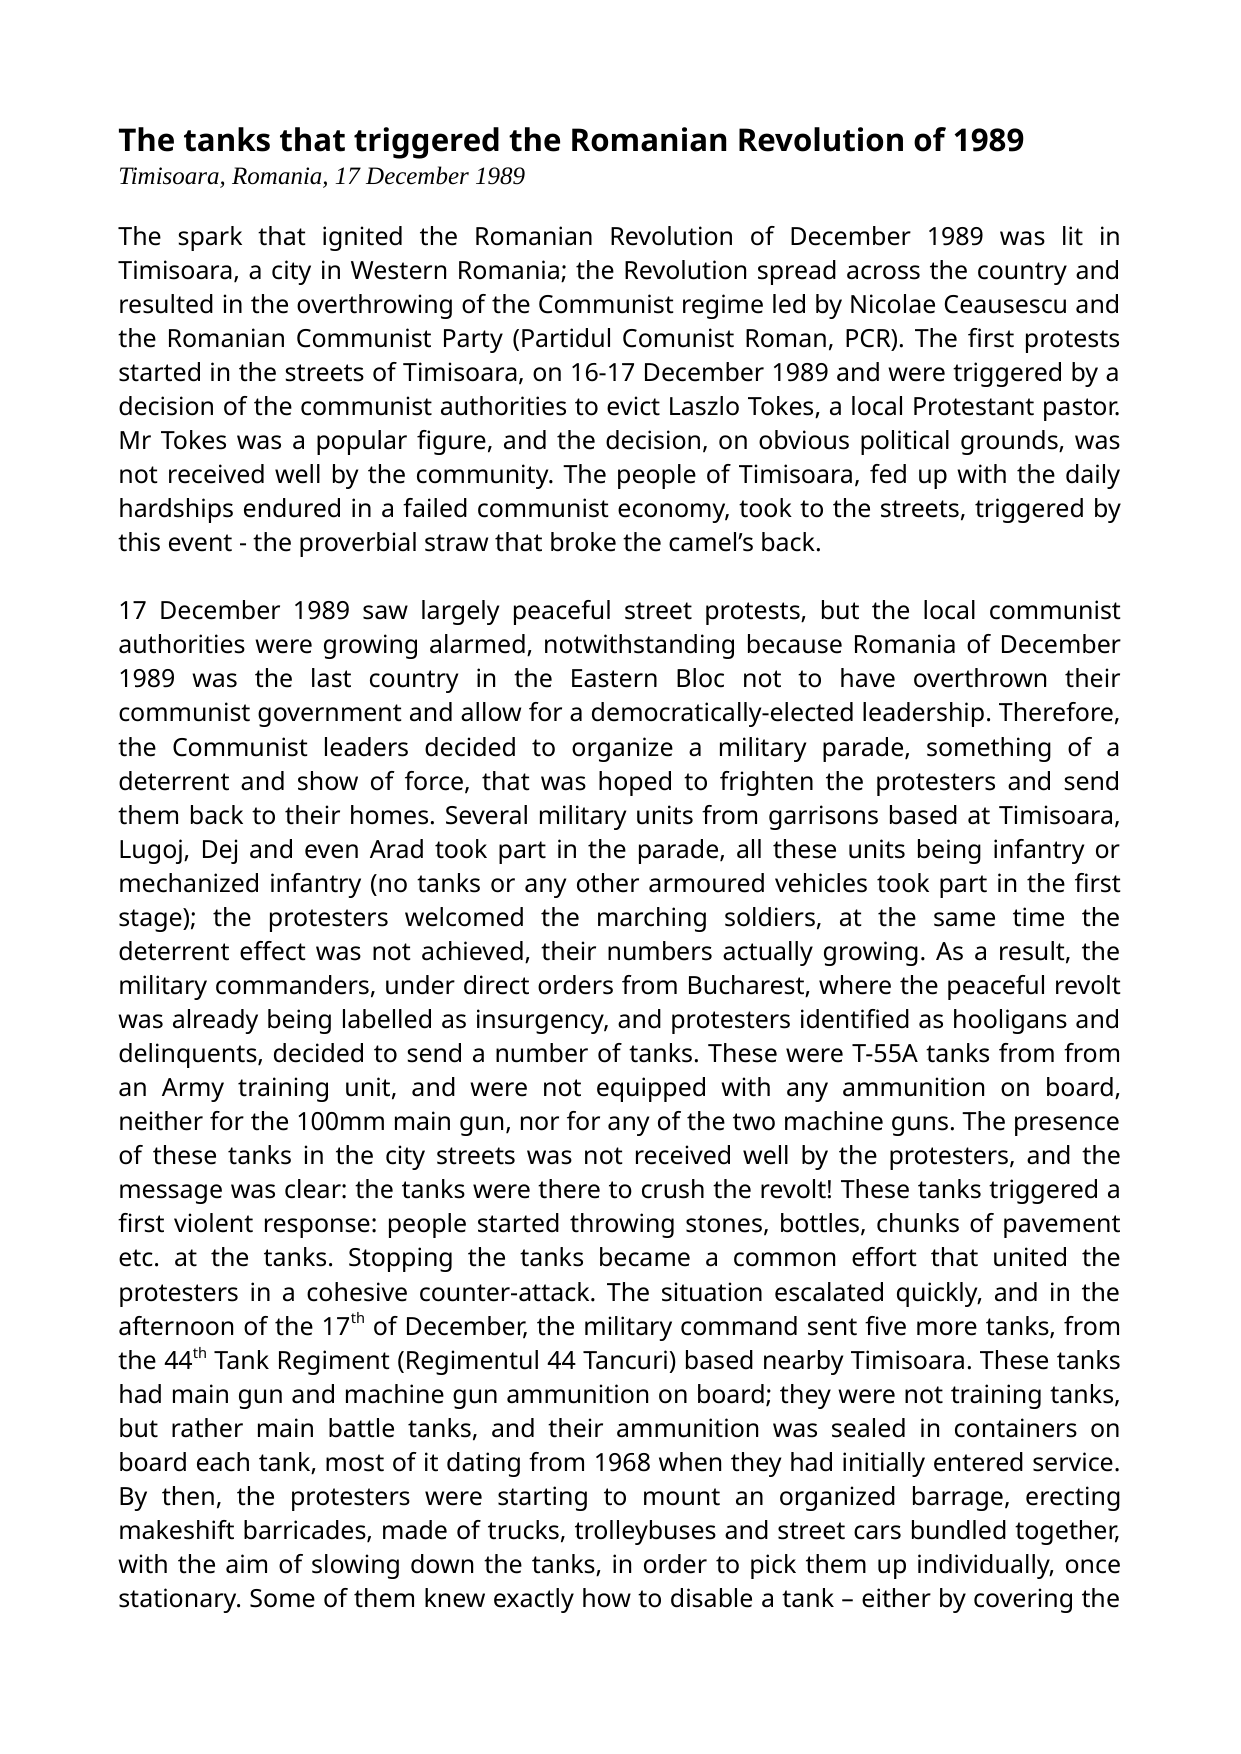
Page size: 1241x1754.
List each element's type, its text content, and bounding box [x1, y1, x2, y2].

text The spark that ignited the Romanian Revolution of December 1989 was lit in Timisoara, a city in Western Romania; the Revolution spread across the country and resulted in the overthrowing of the Communist regime led by Nicolae Ceausescu and the Romanian Communist Party (Partidul Comunist Roman, PCR). The first protests started in the streets of Timisoara, on 16-17 December 1989 and were triggered by a decision of the communist authorities to evict Laszlo Tokes, a local Protestant pastor. Mr Tokes was a popular figure, and the decision, on obvious political grounds, was not received well by the community. The people of Timisoara, fed up with the daily hardships endured in a failed communist economy, took to the streets, triggered by this event - the proverbial straw that broke the camel’s back. [118, 218, 1122, 559]
text The tanks that triggered the Romanian Revolution of 1989 [118, 118, 1122, 161]
text Timisoara, Romania, 17 December 1989 [118, 161, 1122, 189]
text 17 December 1989 saw largely peaceful street protests, but the local communist authorities were growing alarmed, notwithstanding because Romania of December 1989 was the last country in the Eastern Bloc not to have overthrown their communist government and allow for a democratically-elected leadership. Therefore, the Communist leaders decided to organize a military parade, something of a deterrent and show of force, that was hoped to frighten the protesters and send them back to their homes. Several military units from garrisons based at Timisoara, Lugoj, Dej and even Arad took part in the parade, all these units being infantry or mechanized infantry (no tanks or any other armoured vehicles took part in the first stage); the protesters welcomed the marching soldiers, at the same time the deterrent effect was not achieved, their numbers actually growing. As a result, the military commanders, under direct orders from Bucharest, where the peaceful revolt was already being labelled as insurgency, and protesters identified as hooligans and delinquents, decided to send a number of tanks. These were T-55A tanks from from an Army training unit, and were not equipped with any ammunition on board, neither for the 100mm main gun, nor for any of the two machine guns. The presence of these tanks in the city streets was not received well by the protesters, and the message was clear: the tanks were there to crush the revolt! These tanks triggered a first violent response: people started throwing stones, bottles, chunks of pavement etc. at the tanks. Stopping the tanks became a common effort that united the protesters in a cohesive counter-attack. The situation escalated quickly, and in the afternoon of the 17th of December, the military command sent five more tanks, from the 44th Tank Regiment (Regimentul 44 Tancuri) based nearby Timisoara. These tanks had main gun and machine gun ammunition on board; they were not training tanks, but rather main battle tanks, and their ammunition was sealed in containers on board each tank, most of it dating from 1968 when they had initially entered service. By then, the protesters were starting to mount an organized barrage, erecting makeshift barricades, made of trucks, trolleybuses and street cars bundled together, with the aim of slowing down the tanks, in order to pick them up individually, once stationary. Some of them knew exactly how to disable a tank – either by covering the [118, 593, 1122, 1615]
